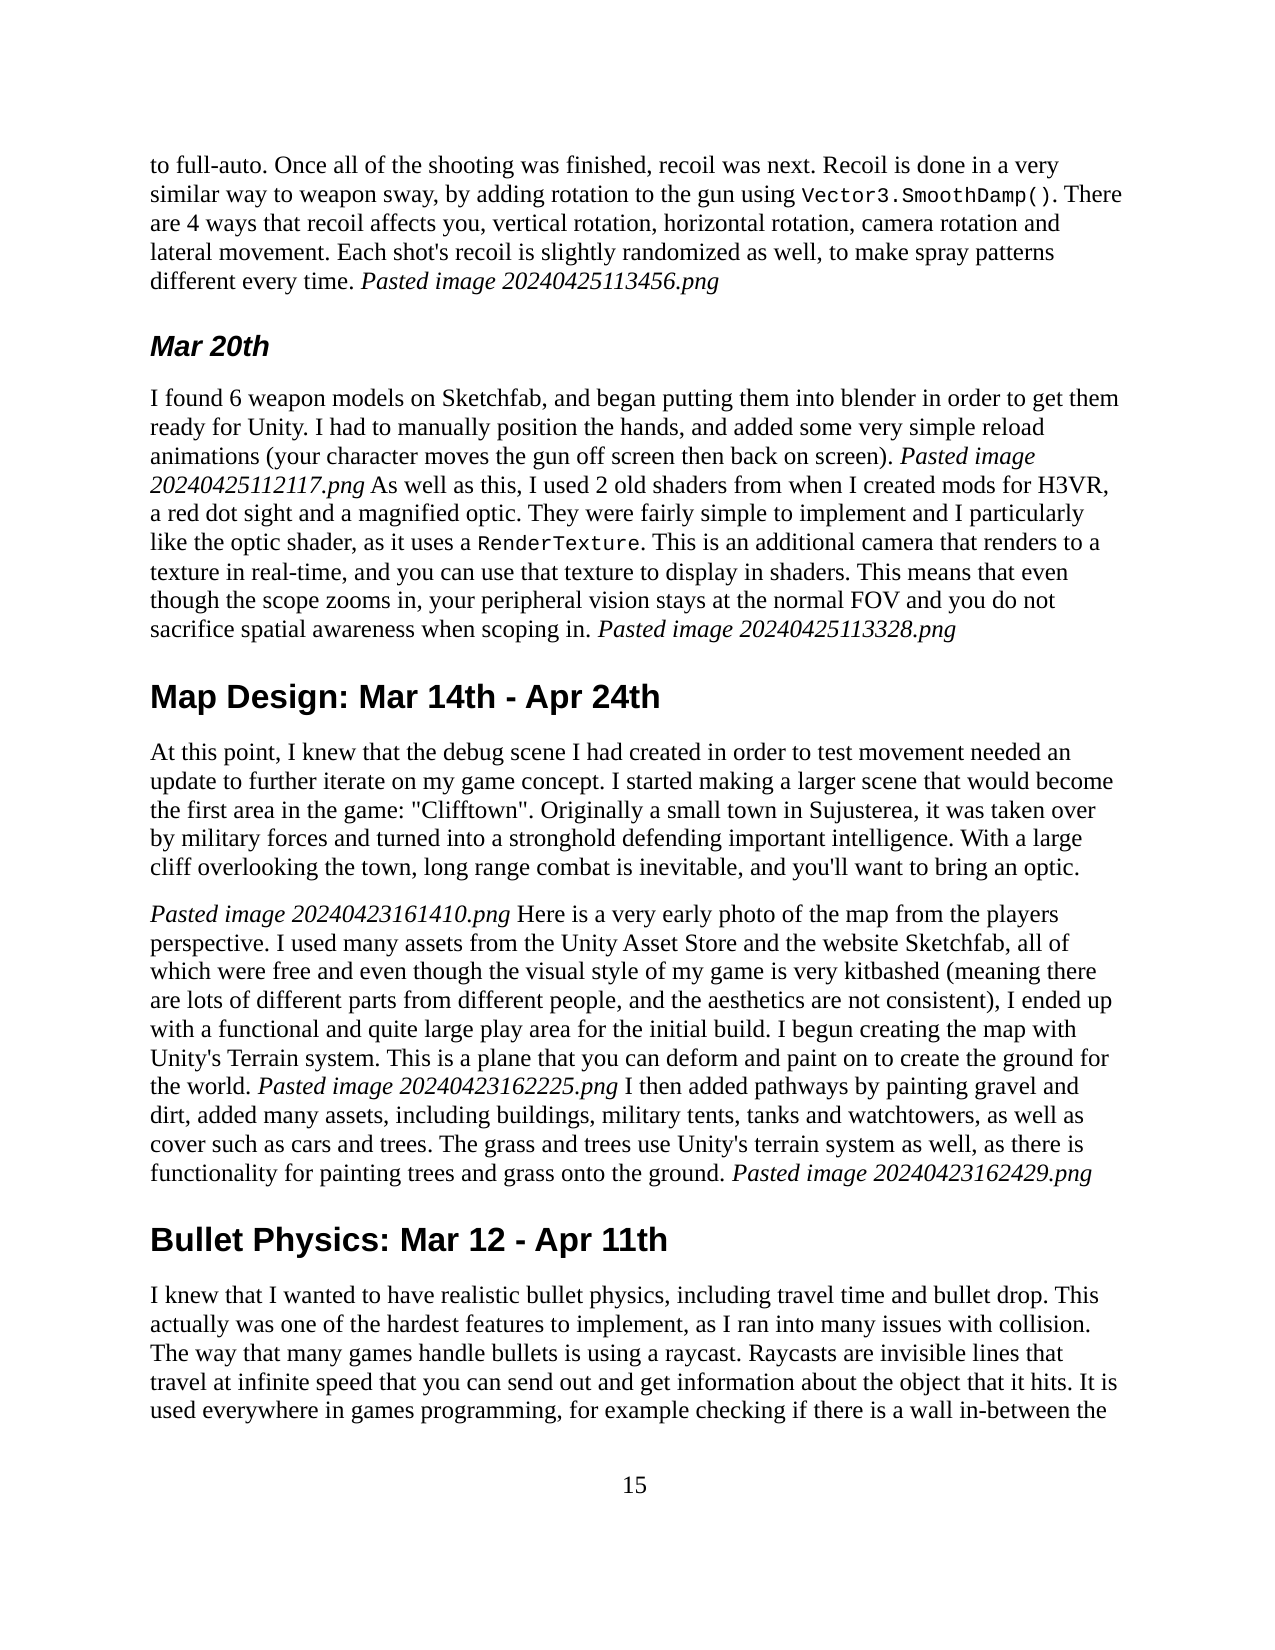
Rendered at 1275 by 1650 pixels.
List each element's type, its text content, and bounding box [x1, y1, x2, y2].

text I found 6 weapon models on Sketchfab, and began putting them into blender in order to get them ready for Unity. I had to manually position the hands, and added some very simple reload animations (your character moves the gun off screen then back on screen). Pasted image 20240425112117.png As well as this, I used 2 old shaders from when I created mods for H3VR, a red dot sight and a magnified optic. They were fairly simple to implement and I particularly like the optic shader, as it uses a RenderTexture. This is an additional camera that renders to a texture in real-time, and you can use that texture to display in shaders. This means that even though the scope zooms in, your peripheral vision stays at the normal FOV and you do not sacrifice spatial awareness when scoping in. Pasted image 20240425113328.png [150, 383, 1125, 643]
text I knew that I wanted to have realistic bullet physics, including travel time and bullet drop. This actually was one of the hardest features to implement, as I ran into many issues with collision. The way that many games handle bullets is using a raycast. Raycasts are invisible lines that travel at infinite speed that you can send out and get information about the object that it hits. It is used everywhere in games programming, for example checking if there is a wall in-between the [150, 1280, 1125, 1424]
subtitle Bullet Physics: Mar 12 - Apr 11th [150, 1220, 1125, 1259]
text At this point, I knew that the debug scene I had created in order to test movement needed an update to further iterate on my game concept. I started making a larger scene that would become the first area in the game: "Clifftown". Originally a small town in Sujusterea, it was taken over by military forces and turned into a stronghold defending important intelligence. With a large cliff overlooking the town, long range combat is inevitable, and you'll want to bring an optic. [150, 737, 1125, 881]
text Pasted image 20240423161410.png Here is a very early photo of the map from the players perspective. I used many assets from the Unity Asset Store and the website Sketchfab, all of which were free and even though the visual style of my game is very kitbashed (meaning there are lots of different parts from different people, and the aesthetics are not consistent), I ended up with a functional and quite large play area for the initial build. I begun creating the map with Unity's Terrain system. This is a plane that you can deform and paint on to create the ground for the world. Pasted image 20240423162225.png I then added pathways by painting gravel and dirt, added many assets, including buildings, military tents, tanks and watchtowers, as well as cover such as cars and trees. The grass and trees use Unity's terrain system as well, as there is functionality for painting trees and grass onto the ground. Pasted image 20240423162429.png [150, 899, 1125, 1186]
text to full-auto. Once all of the shooting was finished, recoil was next. Recoil is done in a very similar way to weapon sway, by adding rotation to the gun using Vector3.SmoothDamp(). There are 4 ways that recoil affects you, vertical rotation, horizontal rotation, camera rotation and lateral movement. Each shot's recoil is slightly randomized as well, to make spray patterns different every time. Pasted image 20240425113456.png [150, 150, 1125, 294]
subtitle Mar 20th [150, 328, 1125, 362]
subtitle Map Design: Mar 14th - Apr 24th [150, 677, 1125, 716]
